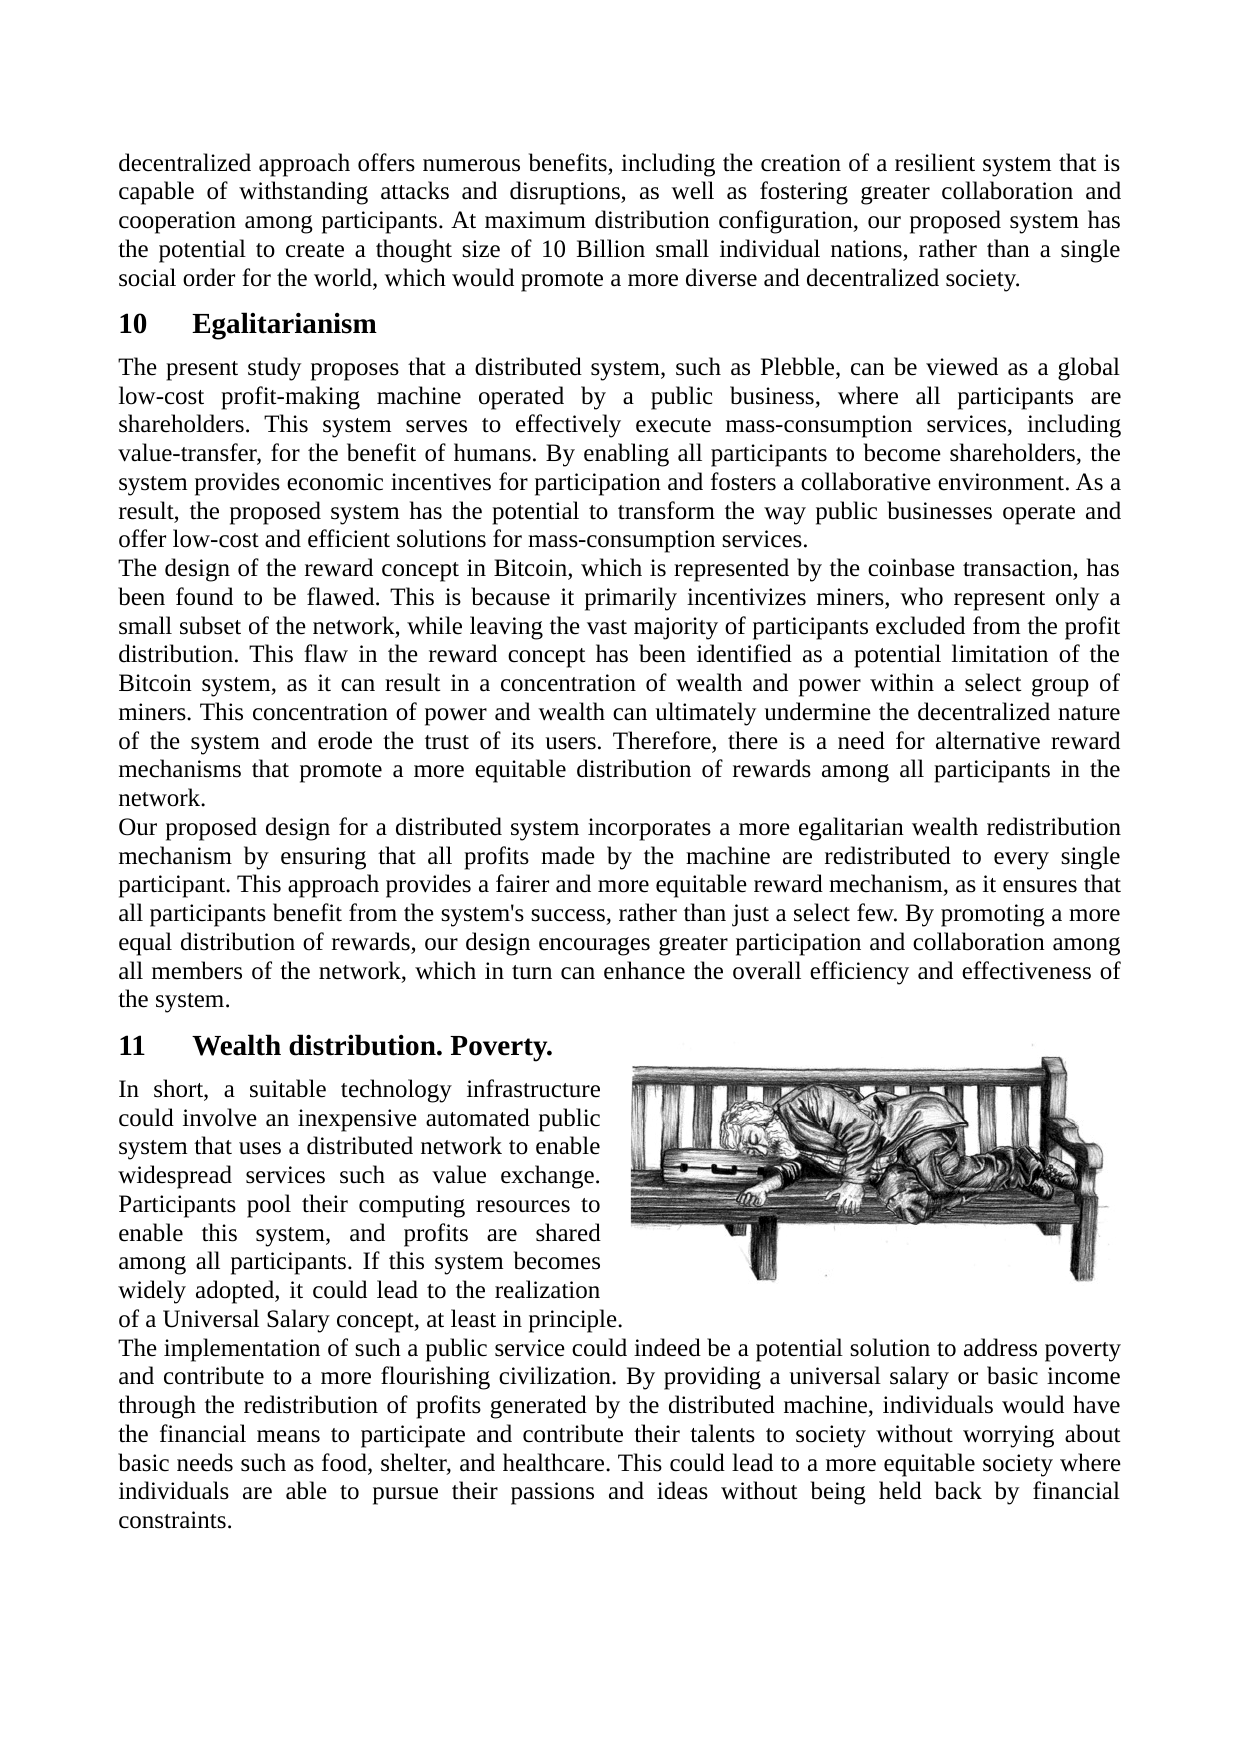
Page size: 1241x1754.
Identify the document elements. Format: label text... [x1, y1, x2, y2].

subtitle Egalitarianism [118, 306, 1122, 339]
picture [630, 1041, 1118, 1286]
text The implementation of such a public service could indeed be a potential solution to address poverty and contribute to a more flourishing civilization. By providing a universal salary or basic income through the redistribution of profits generated by the distributed machine, individuals would have the financial means to participate and contribute their talents to society without worrying about basic needs such as food, shelter, and healthcare. This could lead to a more equitable society where individuals are able to pursue their passions and ideas without being held back by financial constraints. [118, 1333, 1122, 1534]
text The design of the reward concept in Bitcoin, which is represented by the coinbase transaction, has been found to be flawed. This is because it primarily incentivizes miners, who represent only a small subset of the network, while leaving the vast majority of participants excluded from the profit distribution. This flaw in the reward concept has been identified as a potential limitation of the Bitcoin system, as it can result in a concentration of wealth and power within a select group of miners. This concentration of power and wealth can ultimately undermine the decentralized nature of the system and erode the trust of its users. Therefore, there is a need for alternative reward mechanisms that promote a more equitable distribution of rewards among all participants in the network. [118, 553, 1122, 812]
subtitle Wealth distribution. Poverty. [118, 1028, 1122, 1061]
text Our proposed design for a distributed system incorporates a more egalitarian wealth redistribution mechanism by ensuring that all profits made by the machine are redistributed to every single participant. This approach provides a fairer and more equitable reward mechanism, as it ensures that all participants benefit from the system's success, rather than just a select few. By promoting a more equal distribution of rewards, our design encourages greater participation and collaboration among all members of the network, which in turn can enhance the overall efficiency and effectiveness of the system. [118, 812, 1122, 1013]
text decentralized approach offers numerous benefits, including the creation of a resilient system that is capable of withstanding attacks and disruptions, as well as fostering greater collaboration and cooperation among participants. At maximum distribution configuration, our proposed system has the potential to create a thought size of 10 Billion small individual nations, rather than a single social order for the world, which would promote a more diverse and decentralized society. [118, 148, 1122, 291]
text In short, a suitable technology infrastructure could involve an inexpensive automated public system that uses a distributed network to enable widespread services such as value exchange. Participants pool their computing resources to enable this system, and profits are shared among all participants. If this system becomes widely adopted, it could lead to the realization of a Universal Salary concept, at least in principle. [118, 1074, 1122, 1333]
text The present study proposes that a distributed system, such as Plebble, can be viewed as a global low-cost profit-making machine operated by a public business, where all participants are shareholders. This system serves to effectively execute mass-consumption services, including value-transfer, for the benefit of humans. By enabling all participants to become shareholders, the system provides economic incentives for participation and fosters a collaborative environment. As a result, the proposed system has the potential to transform the way public businesses operate and offer low-cost and efficient solutions for mass-consumption services. [118, 352, 1122, 553]
